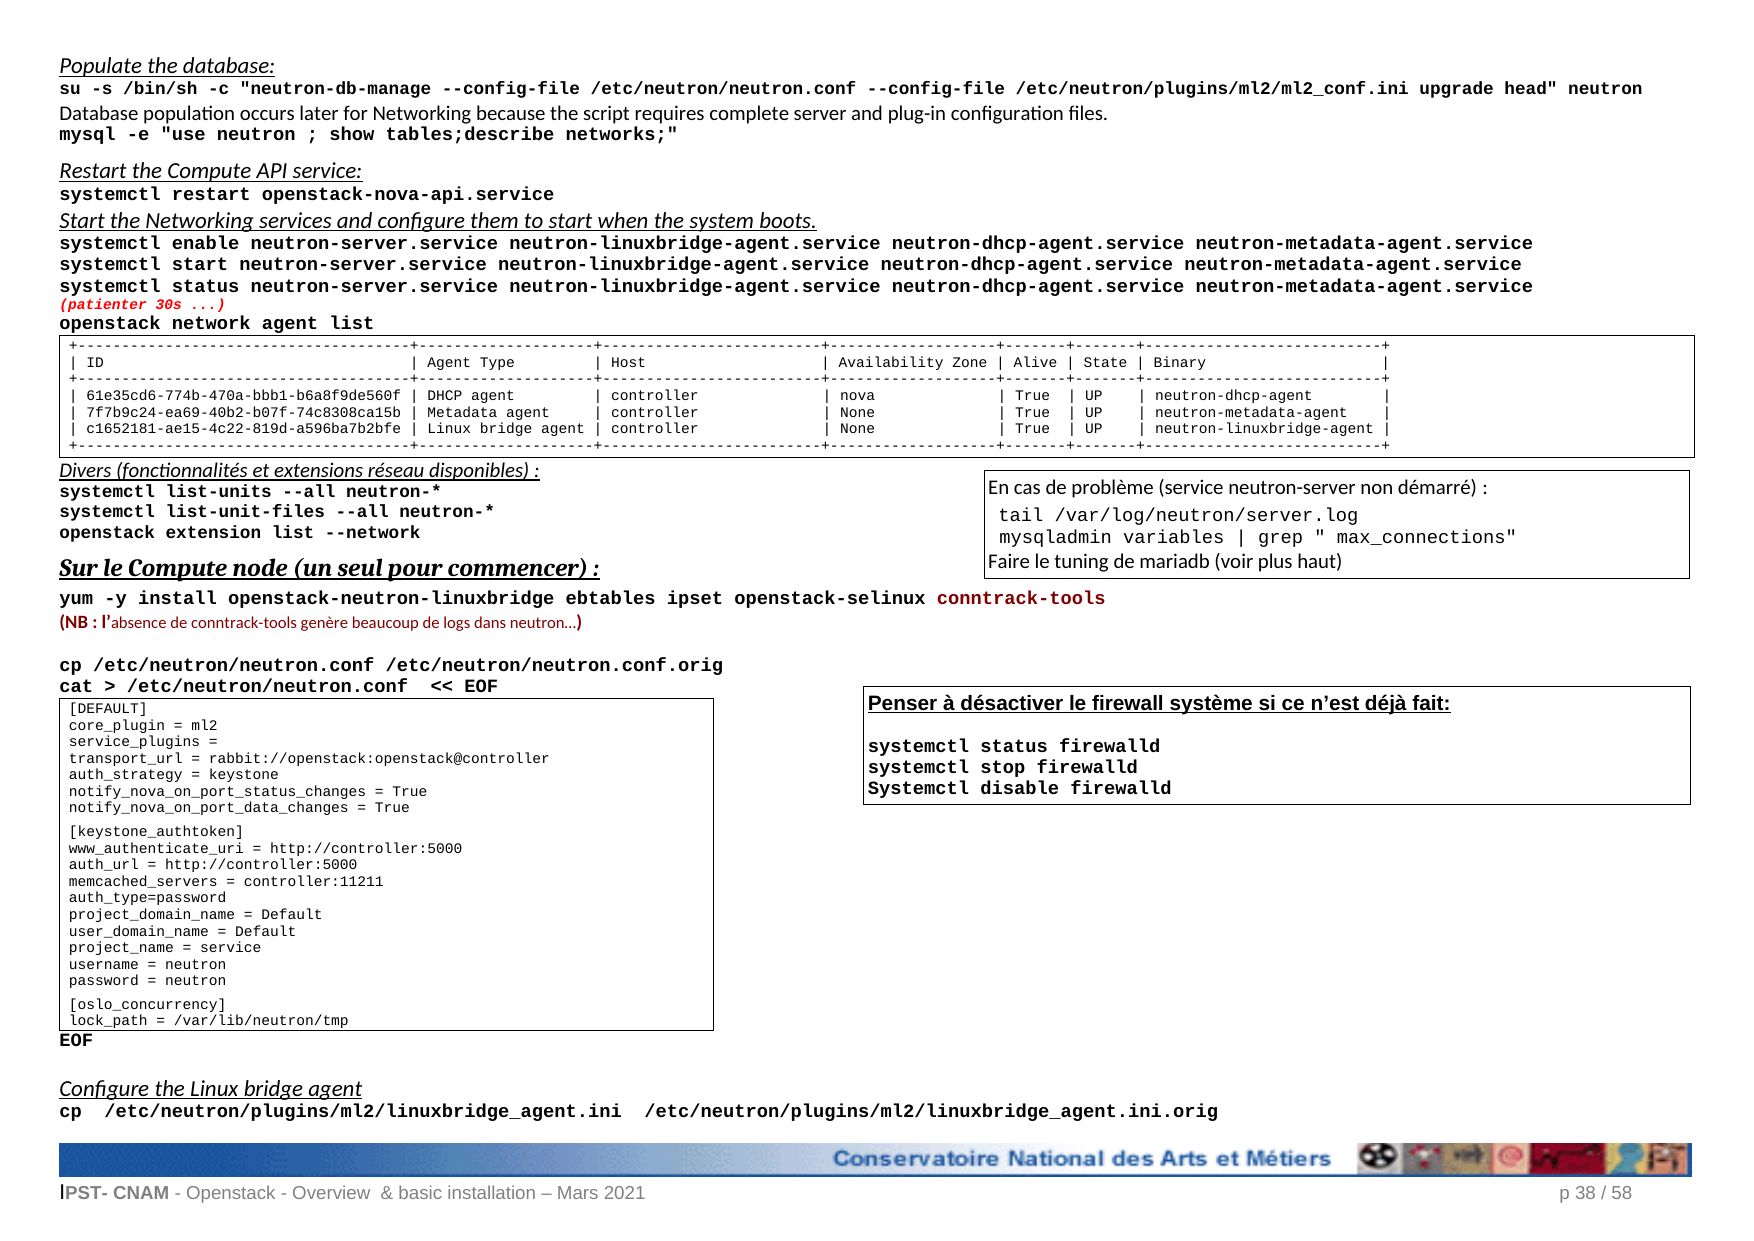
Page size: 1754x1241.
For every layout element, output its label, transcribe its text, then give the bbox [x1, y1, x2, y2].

text Database population occurs later for Networking because the script requires complete server and plug-in configuration files. [59, 100, 1695, 125]
text | c1652181-ae15-4c22-819d-a596ba7b2bfe | Linux bridge agent | controller | None | True | UP | neutron-linuxbridge-agent | [60, 418, 1694, 435]
text auth_type=password [60, 887, 713, 904]
text cp /etc/neutron/neutron.conf /etc/neutron/neutron.conf.orig [59, 656, 1695, 677]
text cat > /etc/neutron/neutron.conf << EOF [59, 677, 1695, 698]
text Start the Networking services and configure them to start when the system boots. [59, 206, 1695, 234]
text auth_url = http://controller:5000 [60, 854, 713, 871]
text systemctl restart openstack-nova-api.service [59, 184, 1695, 206]
text +--------------------------------------+--------------------+-------------------------+-------------------+-------+-------+---------------------------+ [60, 435, 1694, 457]
text systemctl list-unit-files --all neutron-* [985, 503, 1689, 523]
text openstack extension list --network [985, 523, 1689, 543]
text Restart the Compute API service: [59, 157, 1695, 184]
text | 61e35cd6-774b-470a-bbb1-b6a8f9de560f | DHCP agent | controller | nova | True | UP | neutron-dhcp-agent | [60, 385, 1694, 402]
text memcached_servers = controller:11211 [60, 871, 713, 887]
text Configure the Linux bridge agent [59, 1074, 1695, 1102]
subtitle Sur le Compute node (un seul pour commencer) : [59, 554, 1695, 583]
text systemctl enable neutron-server.service neutron-linuxbridge-agent.service neutron-dhcp-agent.service neutron-metadata-agent.service [59, 234, 1695, 255]
text +--------------------------------------+--------------------+-------------------------+-------------------+-------+-------+---------------------------+ [60, 336, 1694, 352]
text username = neutron [60, 954, 713, 970]
text notify_nova_on_port_data_changes = True [60, 798, 713, 817]
text core_plugin = ml2 [60, 715, 713, 731]
text systemctl list-unit-files --all neutron-* [59, 503, 984, 523]
text (patienter 30s ...) [59, 298, 1695, 314]
text EOF [59, 1031, 1695, 1052]
text project_name = service [60, 937, 713, 954]
text password = neutron [60, 970, 713, 990]
text | ID | Agent Type | Host | Availability Zone | Alive | State | Binary | [60, 352, 1694, 368]
text systemctl start neutron-server.service neutron-linuxbridge-agent.service neutron-dhcp-agent.service neutron-metadata-agent.service [59, 255, 1695, 276]
text (NB : l’absence de conntrack-tools genère beaucoup de logs dans neutron…) [59, 610, 1695, 633]
text service_plugins = [60, 731, 713, 748]
text systemctl list-units --all neutron-* [985, 483, 1689, 503]
text mysql -e "use neutron ; show tables;describe networks;" [59, 125, 1695, 146]
text Populate the database: [59, 52, 1695, 79]
text | 7f7b9c24-ea69-40b2-b07f-74c8308ca15b | Metadata agent | controller | None | True | UP | neutron-metadata-agent | [60, 402, 1694, 418]
text www_authenticate_uri = http://controller:5000 [60, 838, 713, 854]
text Divers (fonctionnalités et extensions réseau disponibles) : [59, 458, 1695, 483]
text [DEFAULT] [60, 699, 713, 715]
text notify_nova_on_port_status_changes = True [60, 781, 713, 798]
text yum -y install openstack-neutron-linuxbridge ebtables ipset openstack-selinux conntrack-tools [59, 589, 1695, 610]
text openstack extension list --network [59, 523, 984, 543]
text cp /etc/neutron/plugins/ml2/linuxbridge_agent.ini /etc/neutron/plugins/ml2/linuxbridge_agent.ini.orig [59, 1102, 1695, 1123]
text auth_strategy = keystone [60, 764, 713, 781]
text su -s /bin/sh -c "neutron-db-manage --config-file /etc/neutron/neutron.conf --config-file /etc/neutron/plugins/ml2/ml2_conf.ini upgrade head" neutron [59, 79, 1695, 100]
text transport_url = rabbit://openstack:openstack@controller [60, 748, 713, 764]
text [oslo_concurrency] [60, 994, 713, 1011]
text [keystone_authtoken] [60, 821, 713, 838]
text lock_path = /var/lib/neutron/tmp [60, 1011, 713, 1030]
text openstack network agent list [59, 314, 1695, 335]
text systemctl status neutron-server.service neutron-linuxbridge-agent.service neutron-dhcp-agent.service neutron-metadata-agent.service [59, 276, 1695, 298]
text +--------------------------------------+--------------------+-------------------------+-------------------+-------+-------+---------------------------+ [60, 368, 1694, 385]
text user_domain_name = Default [60, 921, 713, 937]
text systemctl list-units --all neutron-* [59, 483, 984, 503]
text project_domain_name = Default [60, 904, 713, 921]
